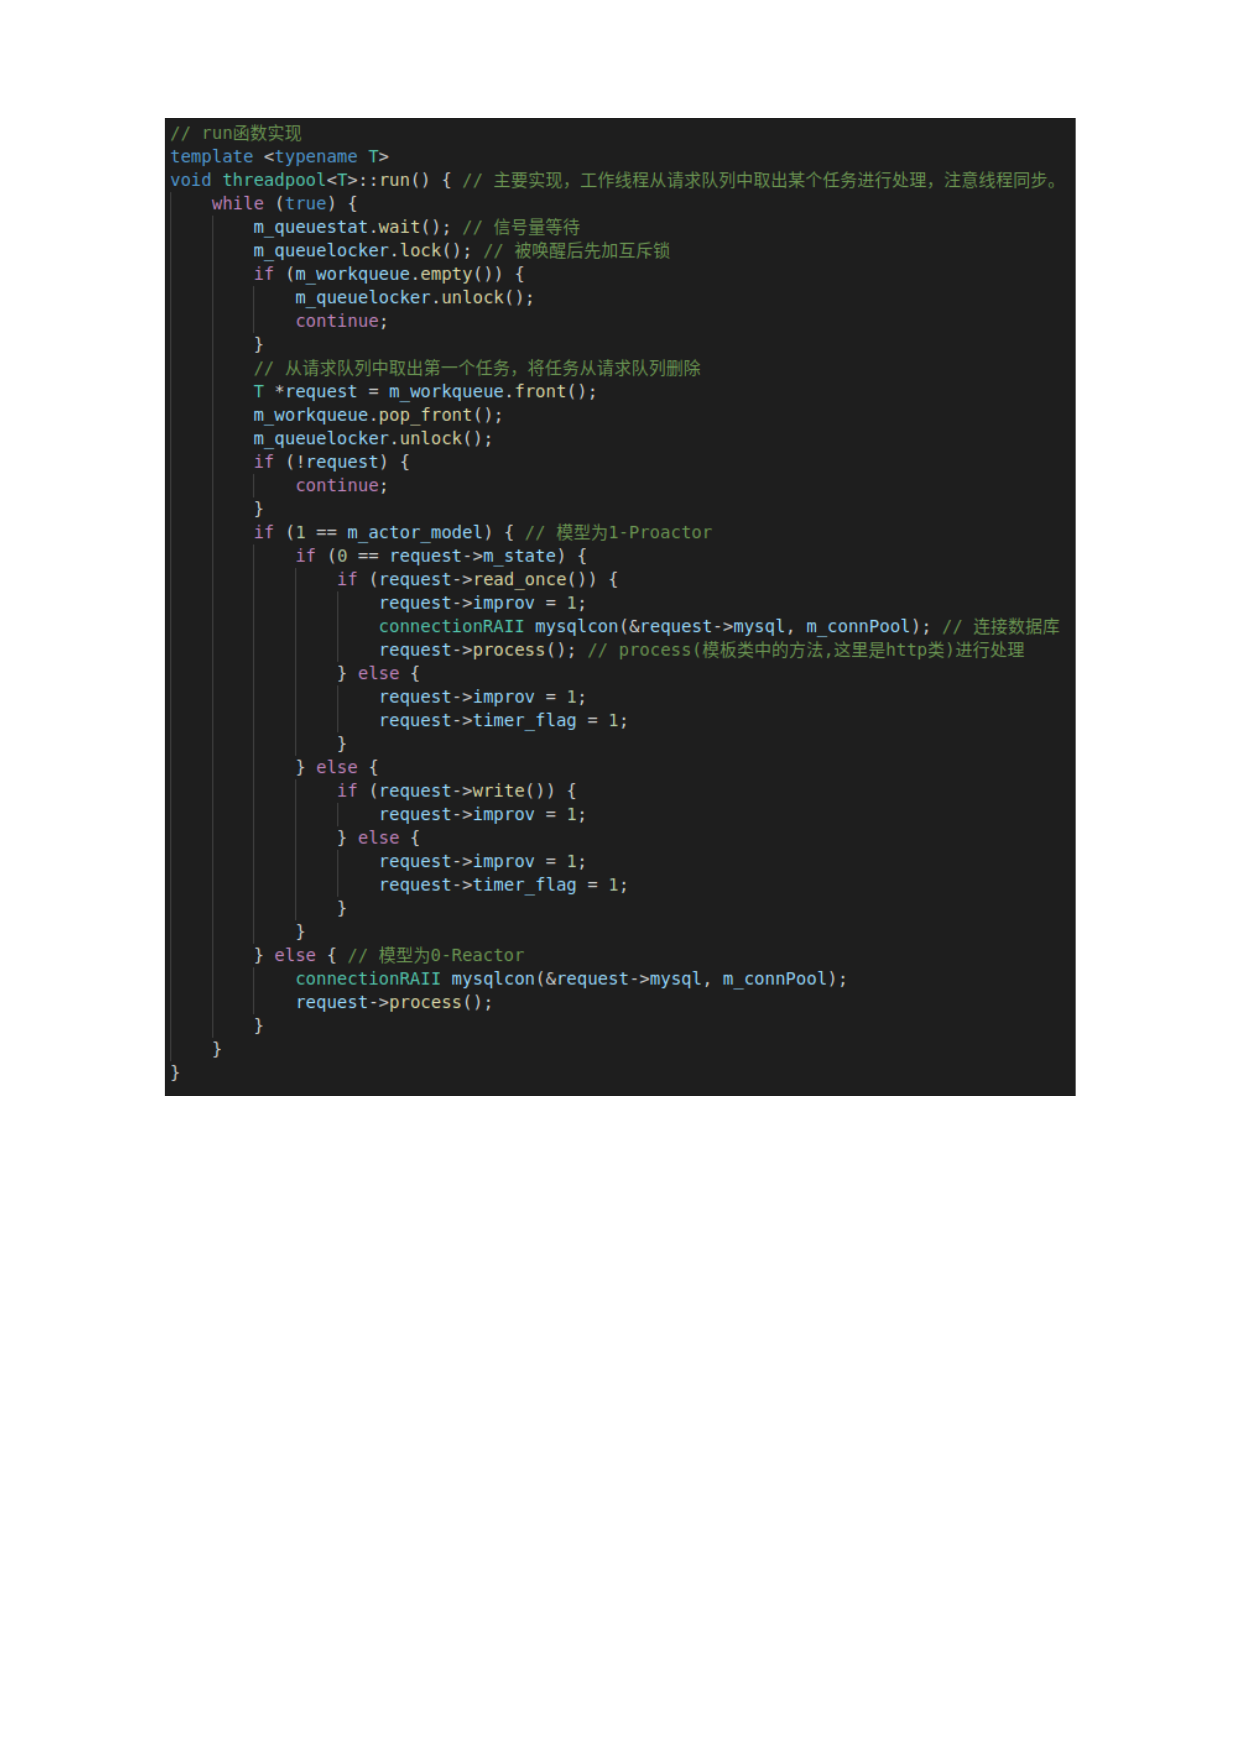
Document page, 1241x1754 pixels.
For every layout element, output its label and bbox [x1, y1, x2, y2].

picture [164, 118, 1076, 1096]
